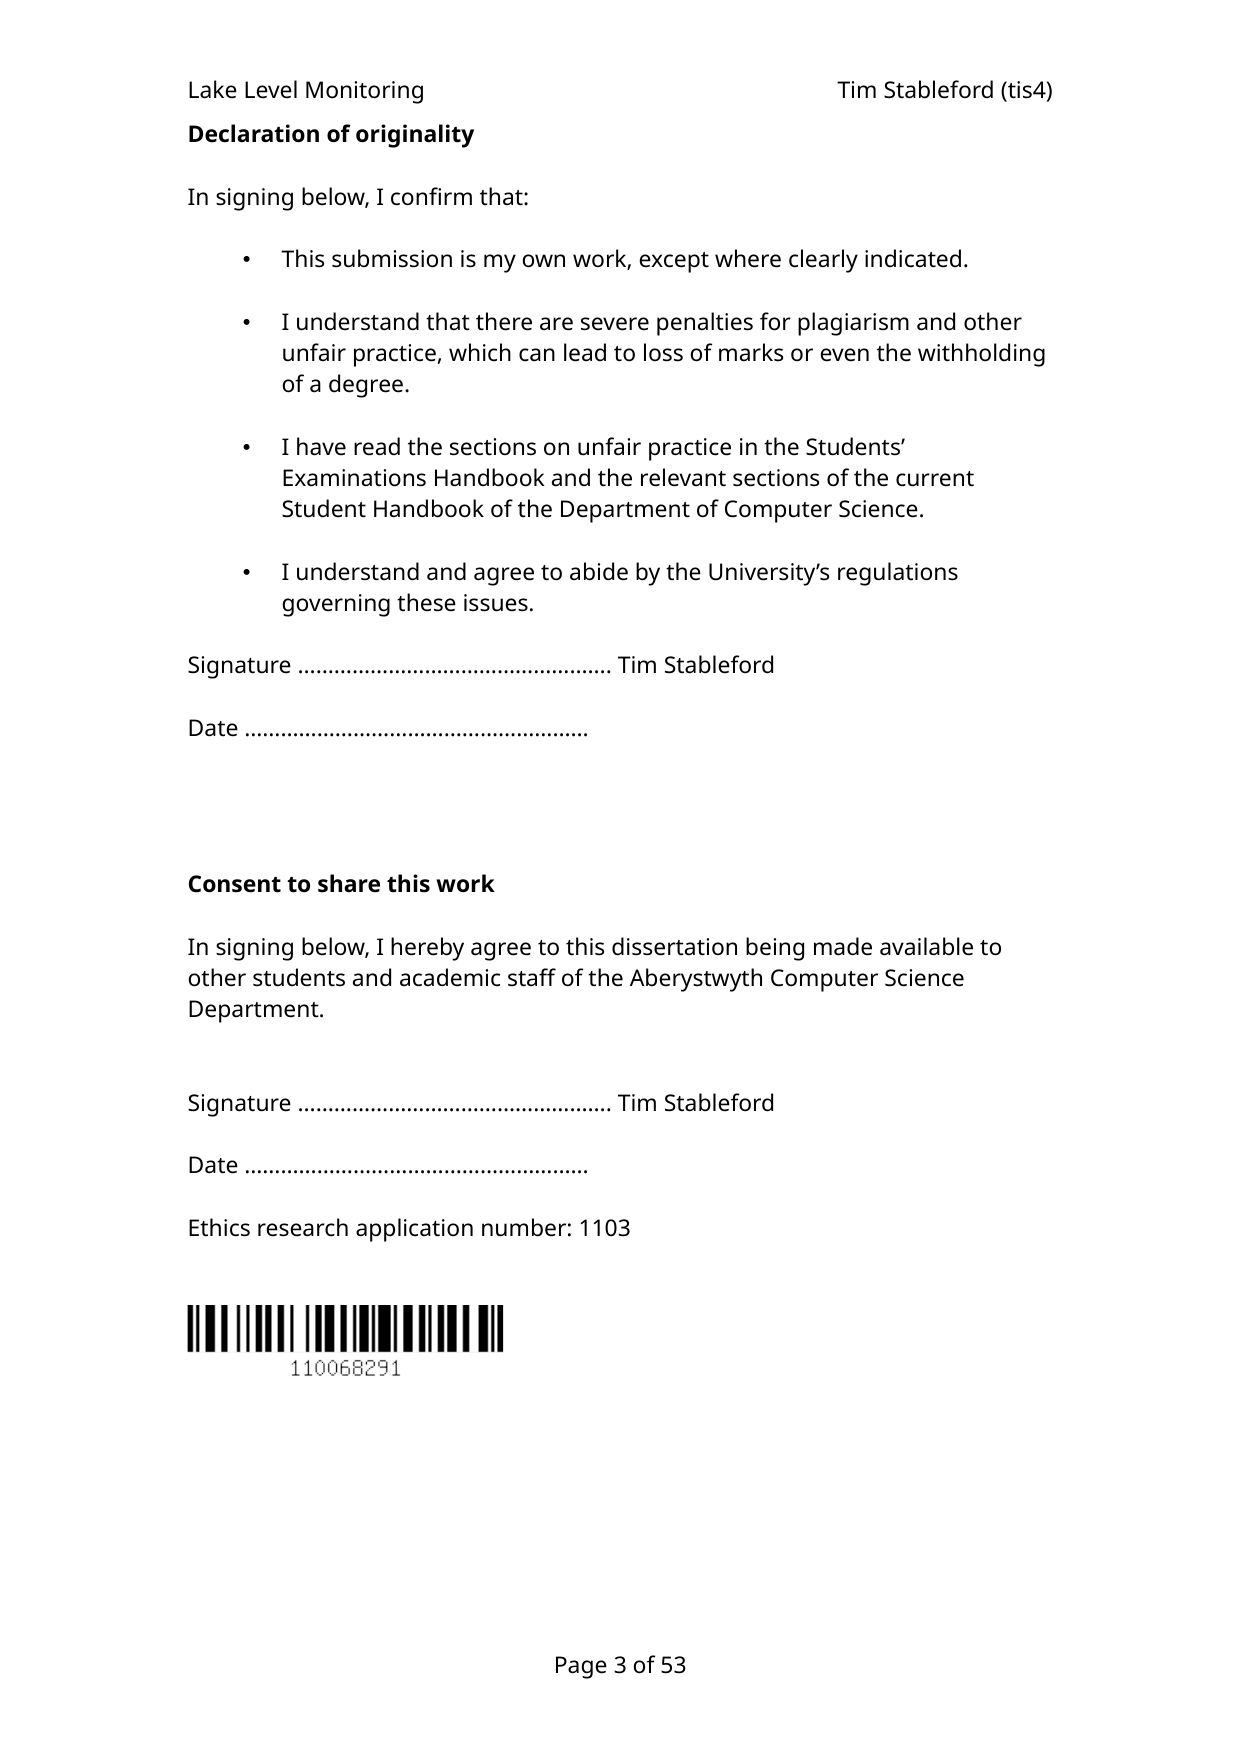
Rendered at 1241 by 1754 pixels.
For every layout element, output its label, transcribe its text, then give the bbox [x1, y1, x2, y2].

list This submission is my own work, except where clearly indicated. [243, 243, 1053, 306]
text Signature ……………………………………………. Tim Stableford [187, 1087, 1053, 1118]
text Declaration of originality [187, 118, 1053, 149]
list I have read the sections on unfair practice in the Students’ Examinations Handbook and the relevant sections of the current Student Handbook of the Department of Computer Science. [243, 431, 1053, 556]
text In signing below, I hereby agree to this dissertation being made available to other students and academic staff of the Aberystwyth Computer Science Department. [187, 931, 1053, 1024]
text Date ………………………………………………… [187, 712, 1053, 743]
text Signature ……………………………………………. Tim Stableford [187, 649, 1053, 681]
text In signing below, I confirm that: [187, 181, 1053, 243]
text Ethics research application number: 1103 [187, 1212, 1053, 1243]
list I understand and agree to abide by the University’s regulations governing these issues. [243, 556, 1053, 618]
list I understand that there are severe penalties for plagiarism and other unfair practice, which can lead to loss of marks or even the withholding of a degree. [243, 306, 1053, 431]
text Consent to share this work [187, 868, 1053, 899]
text Date ………………………………………………… [187, 1149, 1053, 1181]
picture [187, 1305, 504, 1384]
